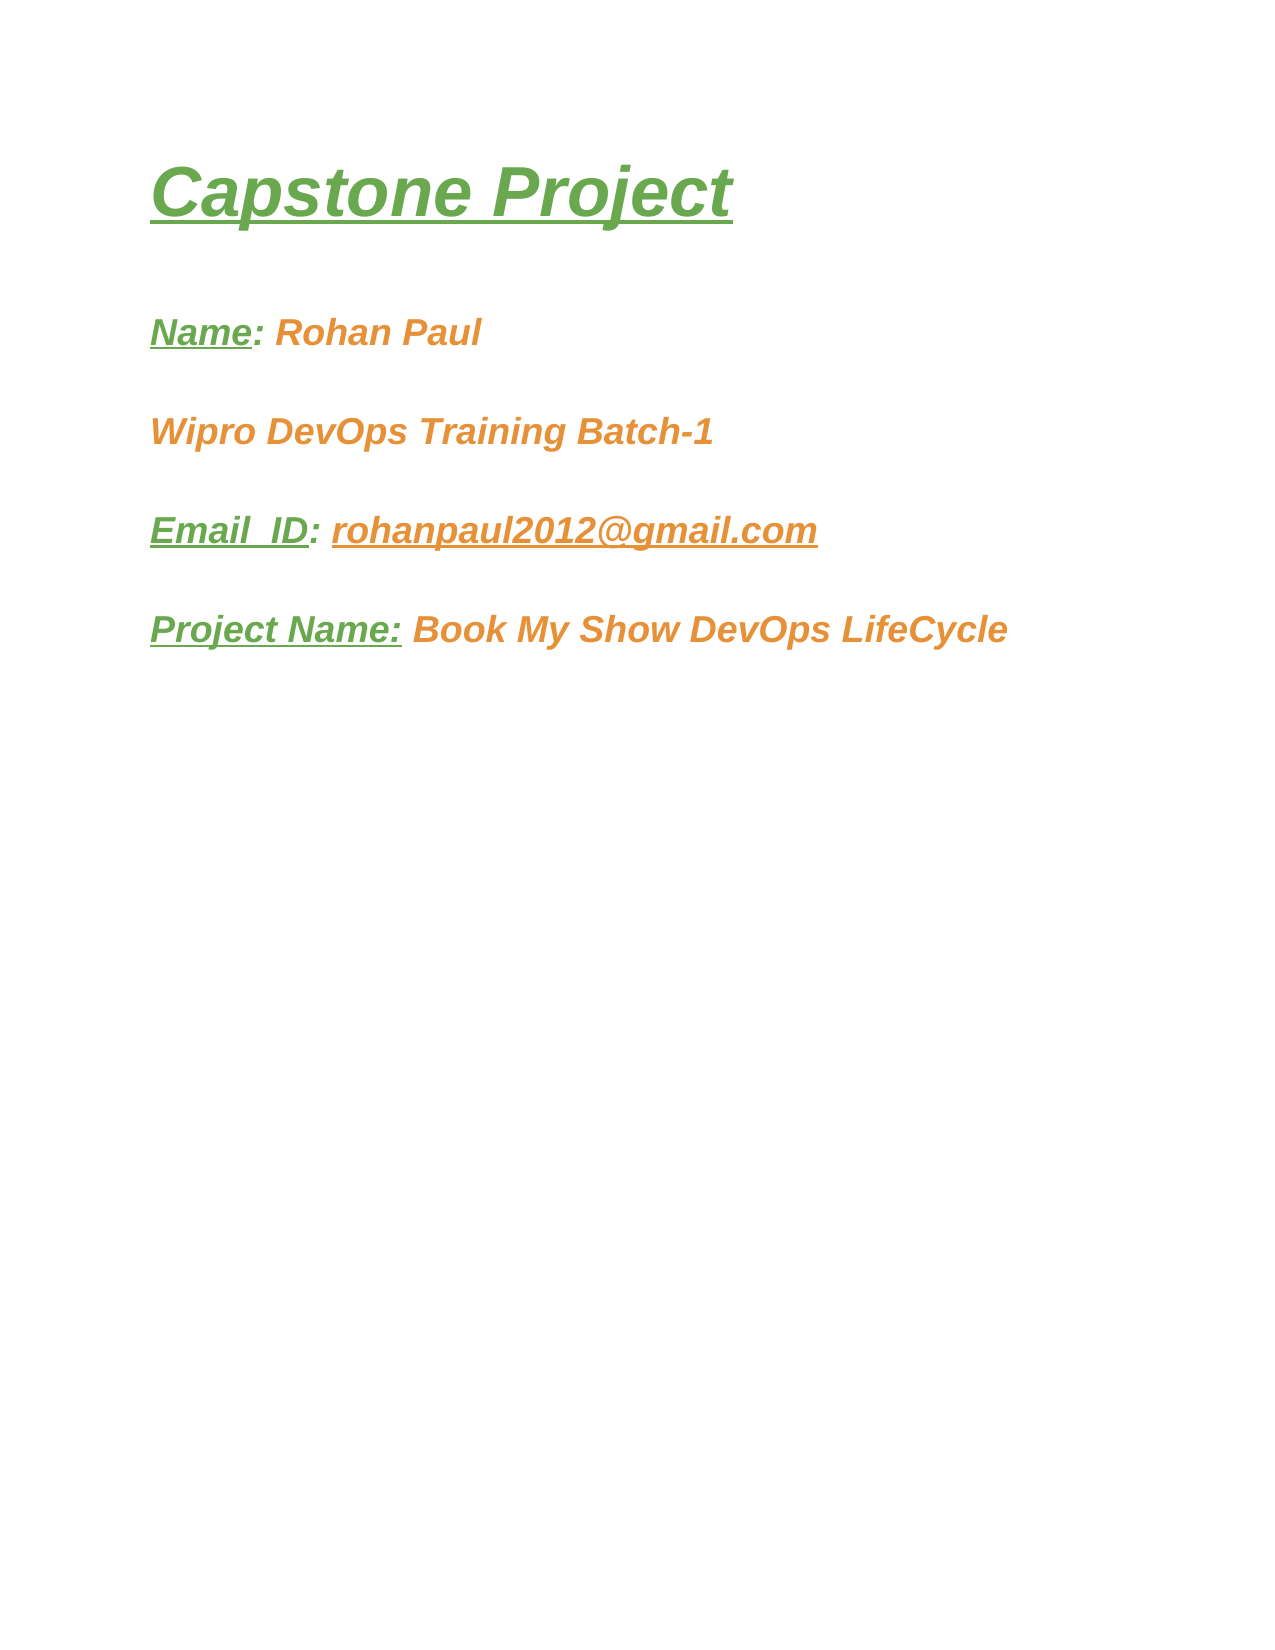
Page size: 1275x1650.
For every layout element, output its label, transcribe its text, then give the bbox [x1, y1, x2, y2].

text Capstone Project [150, 150, 1125, 231]
text Name: Rohan Paul [150, 310, 1125, 353]
text Email_ID: rohanpaul2012@gmail.com [150, 508, 1125, 551]
text Wipro DevOps Training Batch-1 [150, 409, 1125, 452]
text Project Name: Book My Show DevOps LifeCycle [150, 607, 1125, 650]
